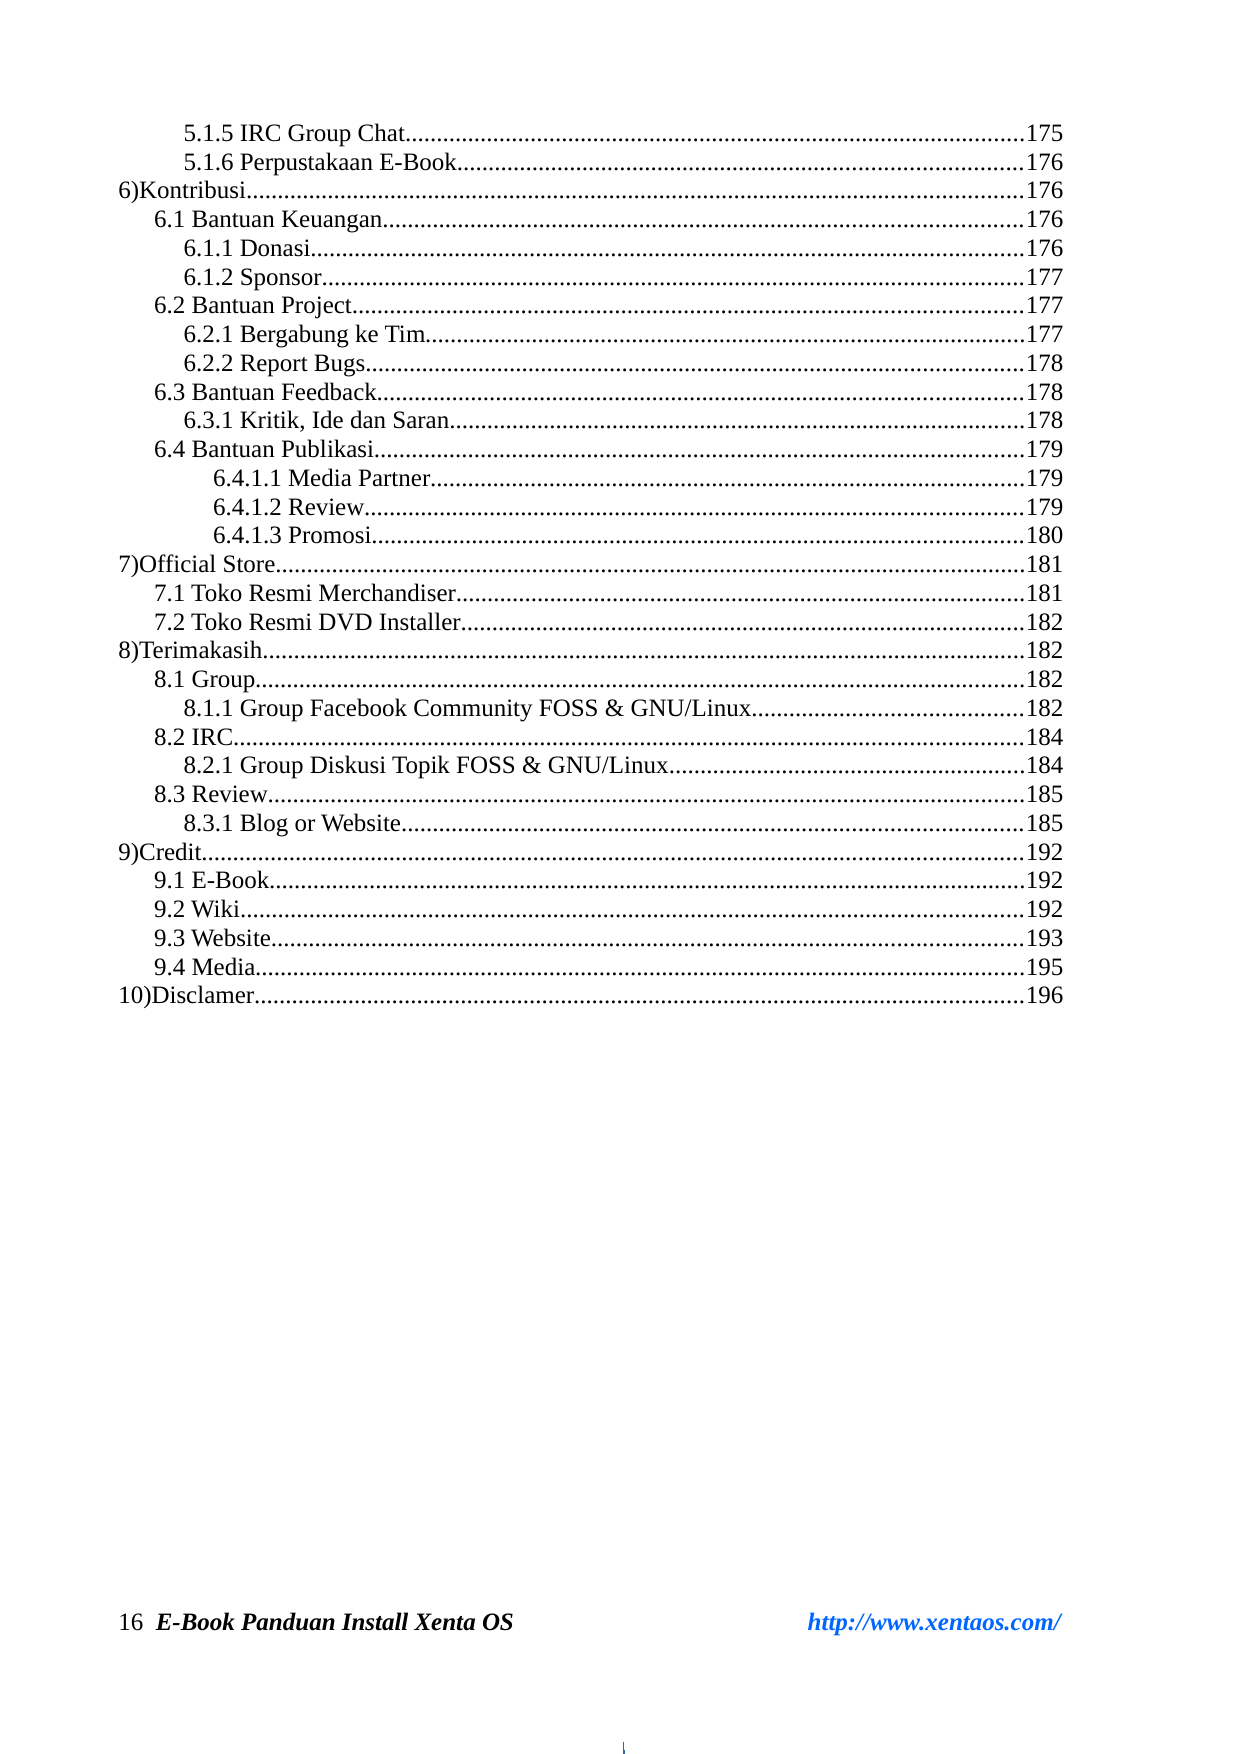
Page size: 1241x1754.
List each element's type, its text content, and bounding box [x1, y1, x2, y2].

text 8.3.1 Blog or Website 185 [177, 808, 1063, 837]
text 8.3 Review 185 [148, 779, 1063, 808]
text 6.2.2 Report Bugs 178 [177, 348, 1063, 377]
text 6.4 Bantuan Publikasi 179 [148, 434, 1063, 463]
text 9)Credit 192 [118, 837, 1063, 866]
text 6.3.1 Kritik, Ide dan Saran 178 [177, 406, 1063, 434]
text 6.3 Bantuan Feedback 178 [148, 377, 1063, 406]
text 8.2.1 Group Diskusi Topik FOSS & GNU/Linux 184 [177, 751, 1063, 779]
text 6)Kontribusi 176 [118, 176, 1063, 204]
text 6.4.1.2 Review 179 [207, 492, 1063, 521]
text 6.4.1.3 Promosi 180 [207, 521, 1063, 549]
text 5.1.6 Perpustakaan E-Book 176 [177, 147, 1063, 176]
text 9.1 E-Book 192 [148, 866, 1063, 894]
text 9.4 Media 195 [148, 952, 1063, 981]
text 8.1 Group 182 [148, 664, 1063, 693]
text 6.1 Bantuan Keuangan 176 [148, 204, 1063, 233]
text 6.1.2 Sponsor 177 [177, 262, 1063, 291]
text 9.2 Wiki 192 [148, 894, 1063, 923]
text 6.2.1 Bergabung ke Tim 177 [177, 319, 1063, 348]
text 8.2 IRC 184 [148, 722, 1063, 751]
text 9.3 Website 193 [148, 923, 1063, 952]
text 8.1.1 Group Facebook Community FOSS & GNU/Linux 182 [177, 693, 1063, 722]
text 6.4.1.1 Media Partner 179 [207, 463, 1063, 492]
text 8)Terimakasih 182 [118, 636, 1063, 664]
text 6.1.1 Donasi 176 [177, 233, 1063, 262]
text 5.1.5 IRC Group Chat 175 [177, 118, 1063, 147]
text 7.1 Toko Resmi Merchandiser 181 [148, 578, 1063, 607]
text 7)Official Store 181 [118, 549, 1063, 578]
text 10)Disclamer 196 [118, 981, 1063, 1009]
text 6.2 Bantuan Project 177 [148, 291, 1063, 319]
text 7.2 Toko Resmi DVD Installer 182 [148, 607, 1063, 636]
